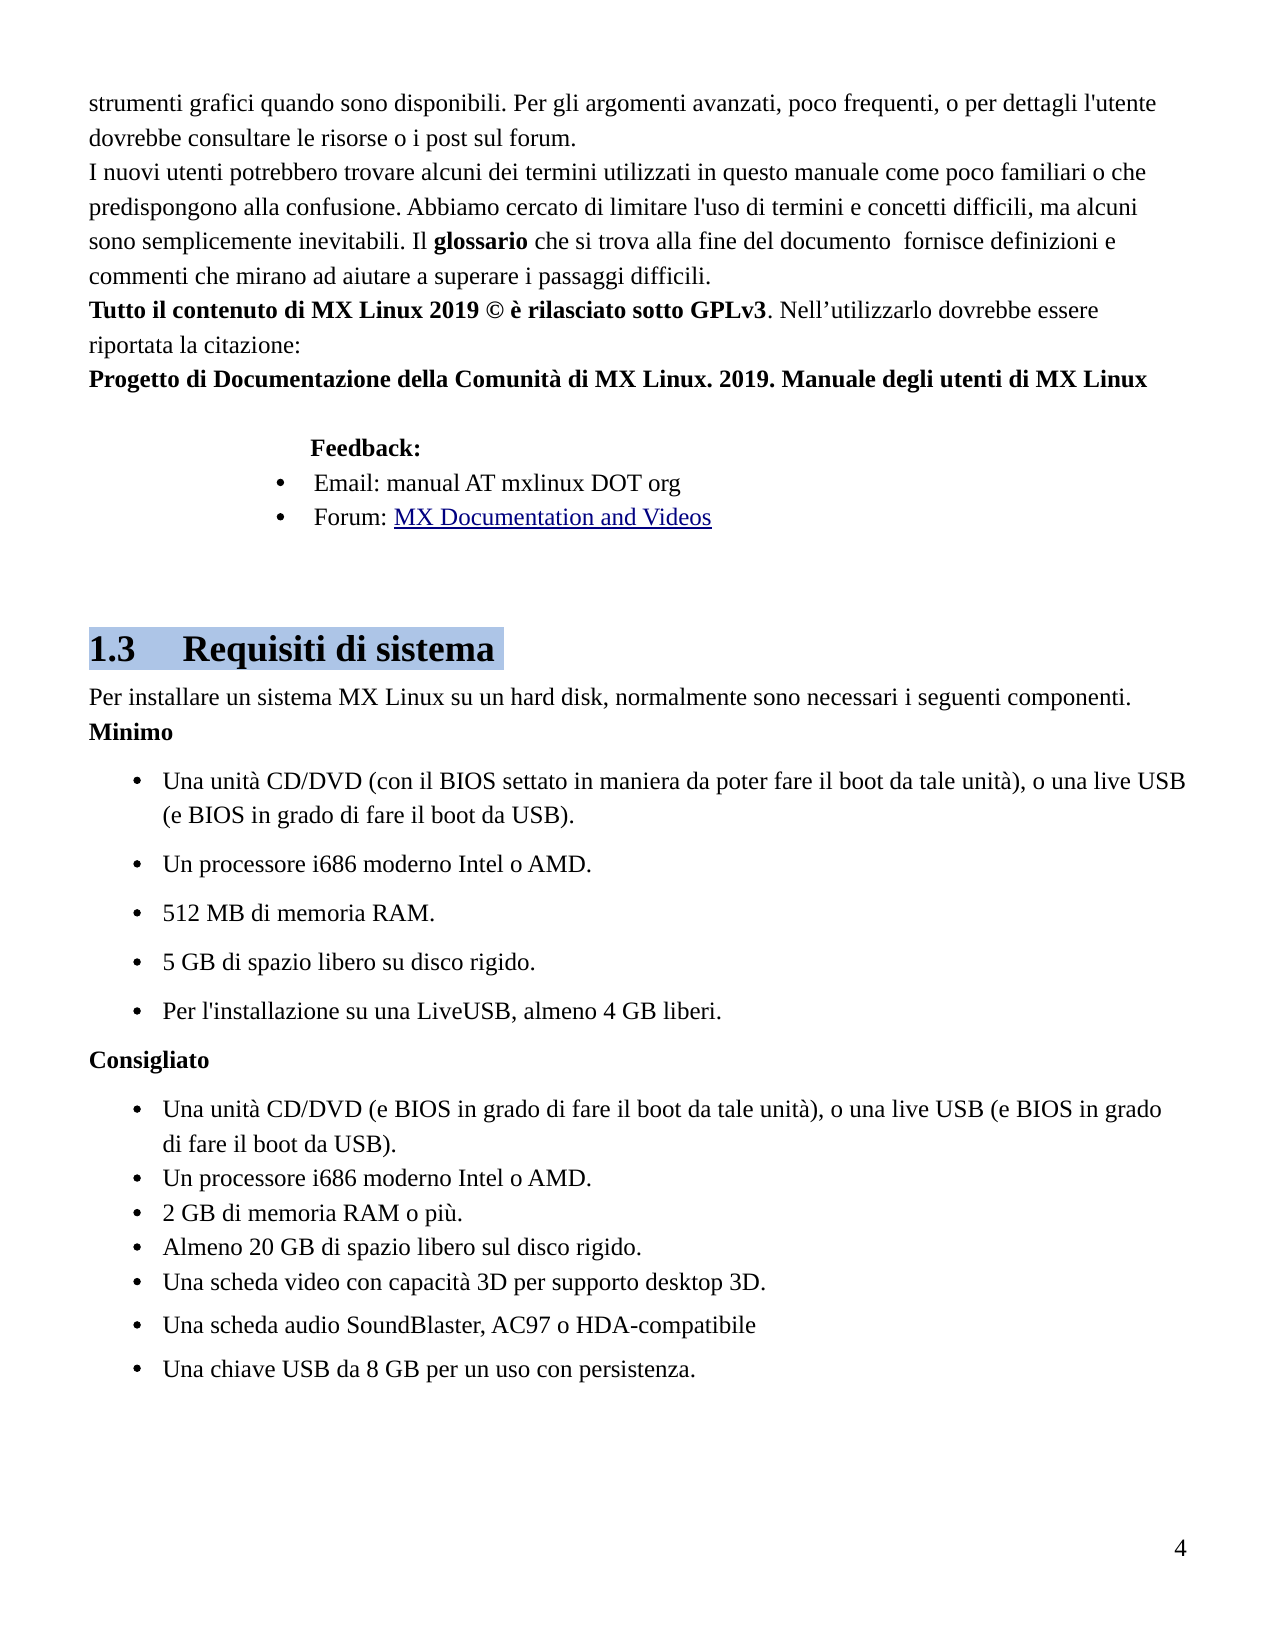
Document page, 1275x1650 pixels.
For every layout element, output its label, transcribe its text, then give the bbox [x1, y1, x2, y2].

list Una scheda audio SoundBlaster, AC97 o HDA-compatibile [133, 1310, 1186, 1339]
text strumenti grafici quando sono disponibili. Per gli argomenti avanzati, poco frequenti, o per dettagli l'utente dovrebbe consultare le risorse o i post sul forum. [88, 88, 1186, 152]
text Progetto di Documentazione della Comunità di MX Linux. 2019. Manuale degli utenti di MX Linux [88, 364, 1186, 393]
list Email: manual AT mxlinux DOT org [276, 468, 1186, 497]
text Per installare un sistema MX Linux su un hard disk, normalmente sono necessari i seguenti componenti. [88, 682, 1186, 711]
list 512 MB di memoria RAM. [133, 898, 1186, 927]
text I nuovi utenti potrebbero trovare alcuni dei termini utilizzati in questo manuale come poco familiari o che predispongono alla confusione. Abbiamo cercato di limitare l'uso di termini e concetti difficili, ma alcuni sono semplicemente inevitabili. Il glossario che si trova alla fine del documento fornisce definizioni e commenti che mirano ad aiutare a superare i passaggi difficili. [88, 157, 1186, 290]
list Una scheda video con capacità 3D per supporto desktop 3D. [133, 1267, 1186, 1296]
list Un processore i686 moderno Intel o AMD. [133, 849, 1186, 878]
list 2 GB di memoria RAM o più. [133, 1198, 1186, 1227]
text Tutto il contenuto di MX Linux 2019 © è rilasciato sotto GPLv3. Nell’utilizzarlo dovrebbe essere riportata la citazione: [88, 295, 1186, 359]
list Una unità CD/DVD (e BIOS in grado di fare il boot da tale unità), o una live USB (e BIOS in grado di fare il boot da USB). [133, 1094, 1186, 1158]
list Almeno 20 GB di spazio libero sul disco rigido. [133, 1232, 1186, 1261]
list Una chiave USB da 8 GB per un uso con persistenza. [133, 1354, 1186, 1382]
list Un processore i686 moderno Intel o AMD. [133, 1163, 1186, 1192]
text Consigliato [88, 1046, 1186, 1074]
text Minimo [88, 717, 1186, 745]
list Forum: MX Documentation and Videos [276, 502, 1186, 531]
list 5 GB di spazio libero su disco rigido. [133, 947, 1186, 976]
list Per l'installazione su una LiveUSB, almeno 4 GB liberi. [133, 996, 1186, 1025]
text Feedback: [88, 433, 1186, 462]
list Una unità CD/DVD (con il BIOS settato in maniera da poter fare il boot da tale unità), o una live USB (e BIOS in grado di fare il boot da USB). [133, 766, 1186, 829]
subtitle 1.3 Requisiti di sistema [504, 627, 1186, 670]
